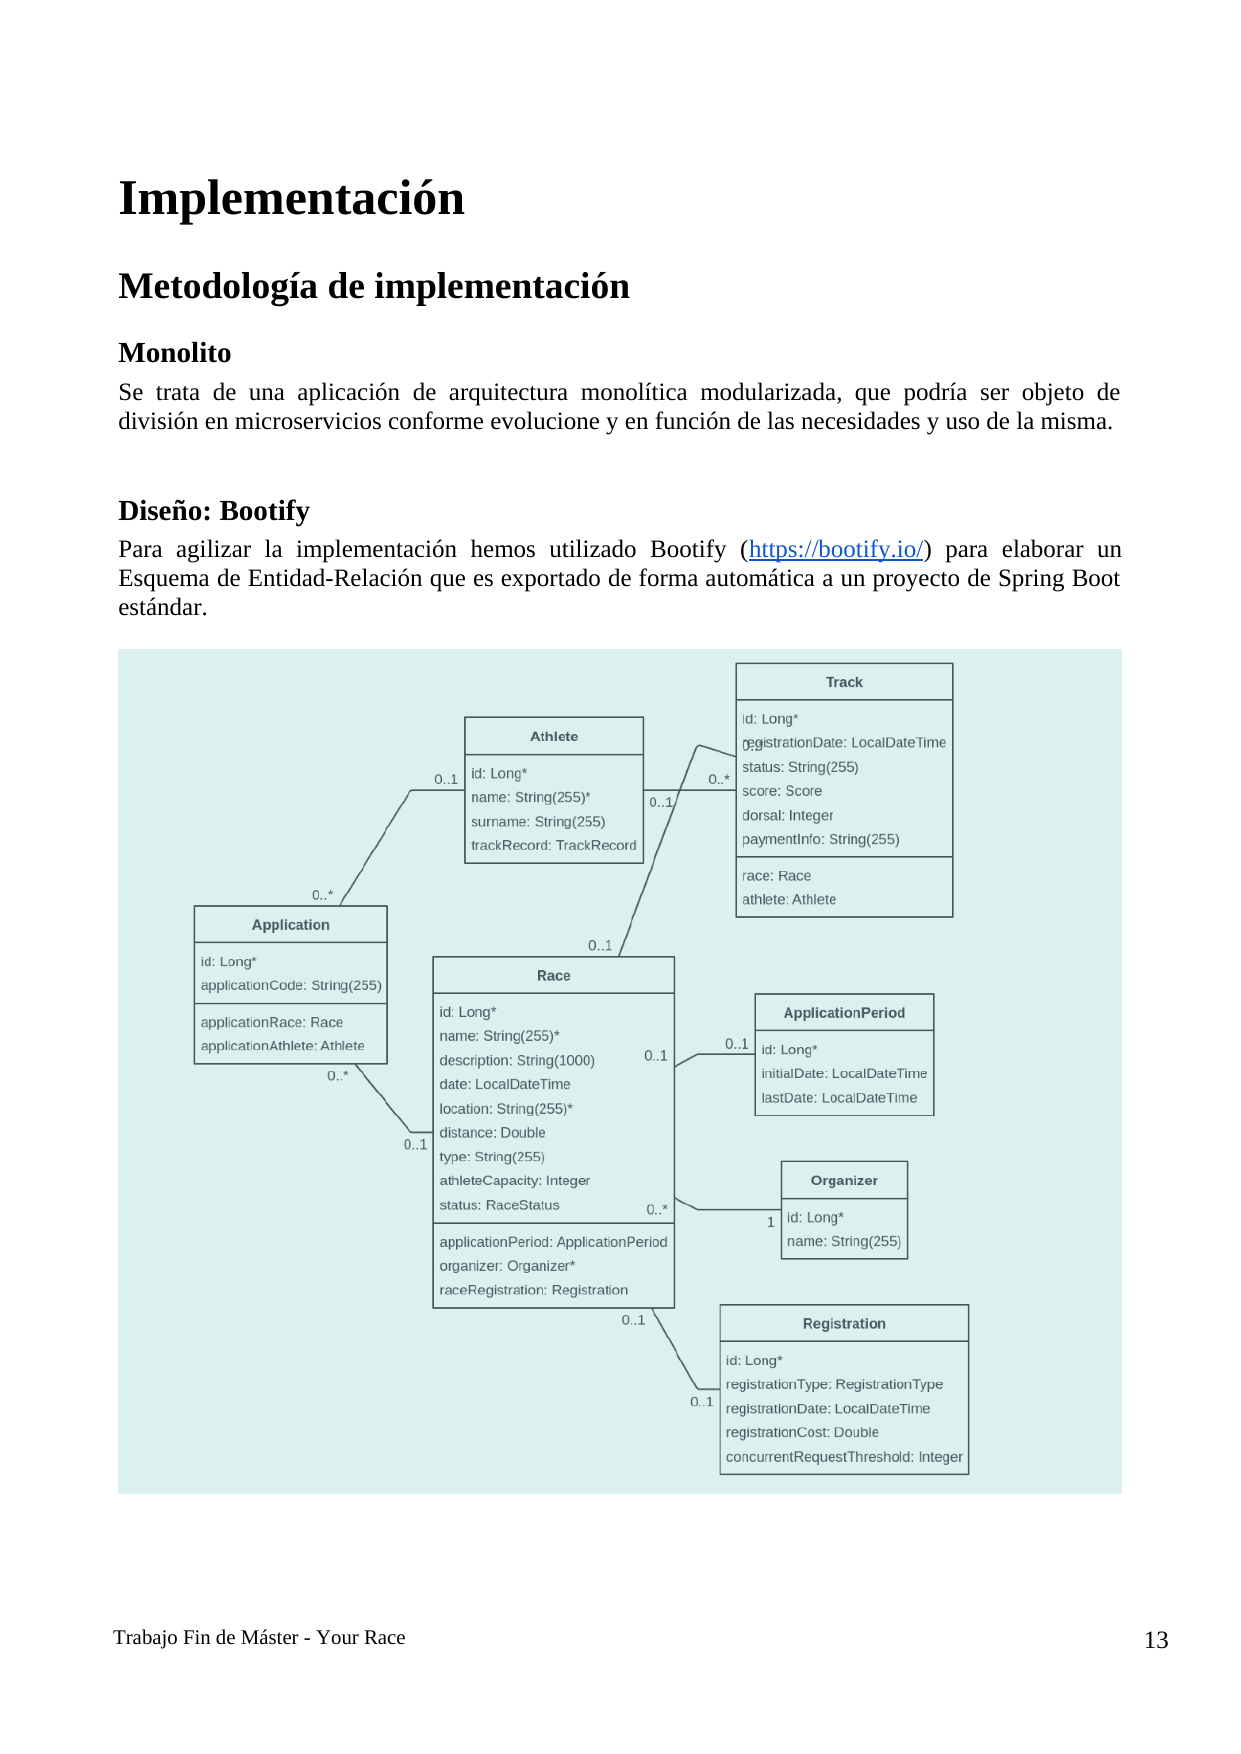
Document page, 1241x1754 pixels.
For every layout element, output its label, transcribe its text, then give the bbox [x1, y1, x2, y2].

text Se trata de una aplicación de arquitectura monolítica modularizada, que podría ser objeto de división en microservicios conforme evolucione y en función de las necesidades y uso de la misma. [118, 377, 1122, 435]
subtitle Monolito [118, 335, 1122, 369]
subtitle Diseño: Bootify [118, 493, 1122, 526]
subtitle Metodología de implementación [118, 263, 1122, 306]
text Para agilizar la implementación hemos utilizado Bootify (https://bootify.io/) para elaborar un Esquema de Entidad-Relación que es exportado de forma automática a un proyecto de Spring Boot estándar. [118, 534, 1122, 621]
subtitle Implementación [118, 168, 1122, 226]
picture [118, 649, 1123, 1494]
